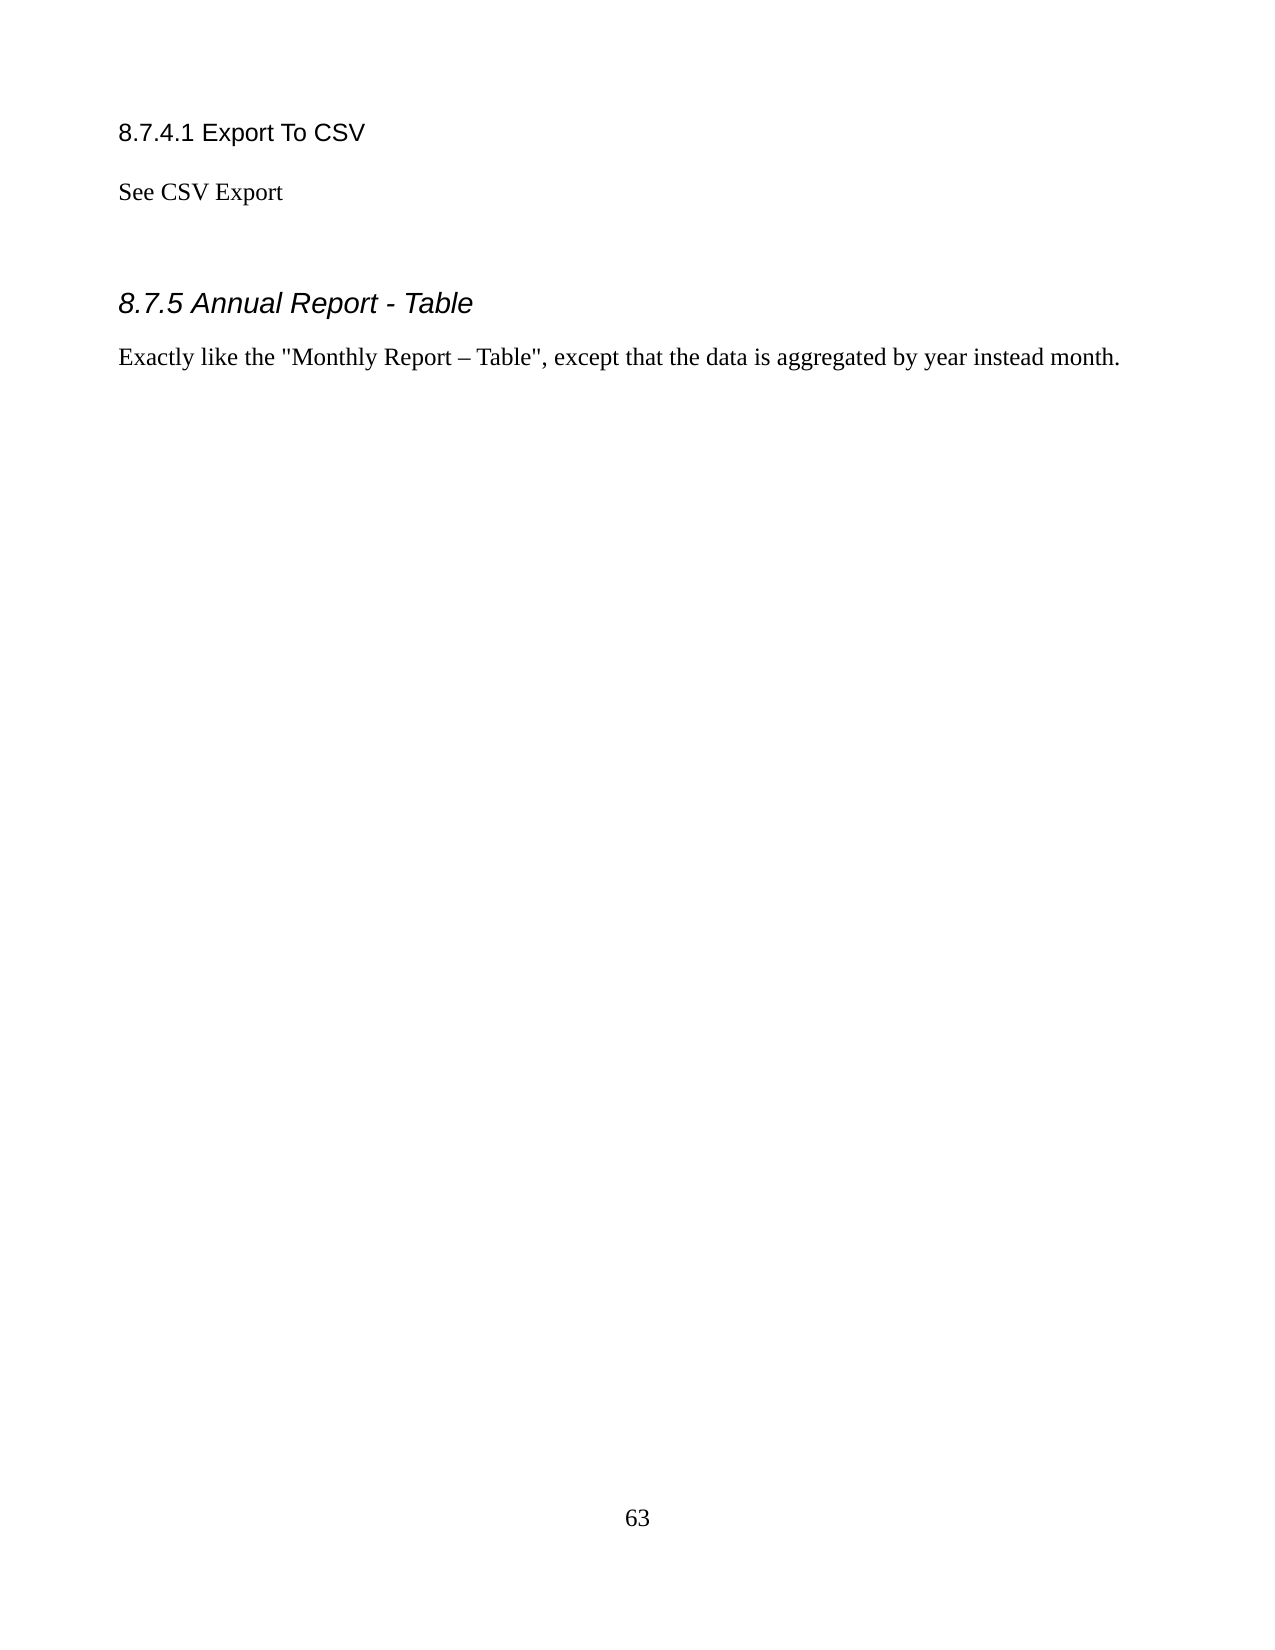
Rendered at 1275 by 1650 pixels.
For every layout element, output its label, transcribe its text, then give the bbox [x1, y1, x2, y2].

text See CSV Export [118, 177, 1157, 206]
subtitle Export To CSV [118, 118, 1157, 147]
subtitle Annual Report - Table [118, 286, 1157, 319]
text Exactly like the "Monthly Report – Table", except that the data is aggregated by year instead month. [118, 342, 1157, 370]
